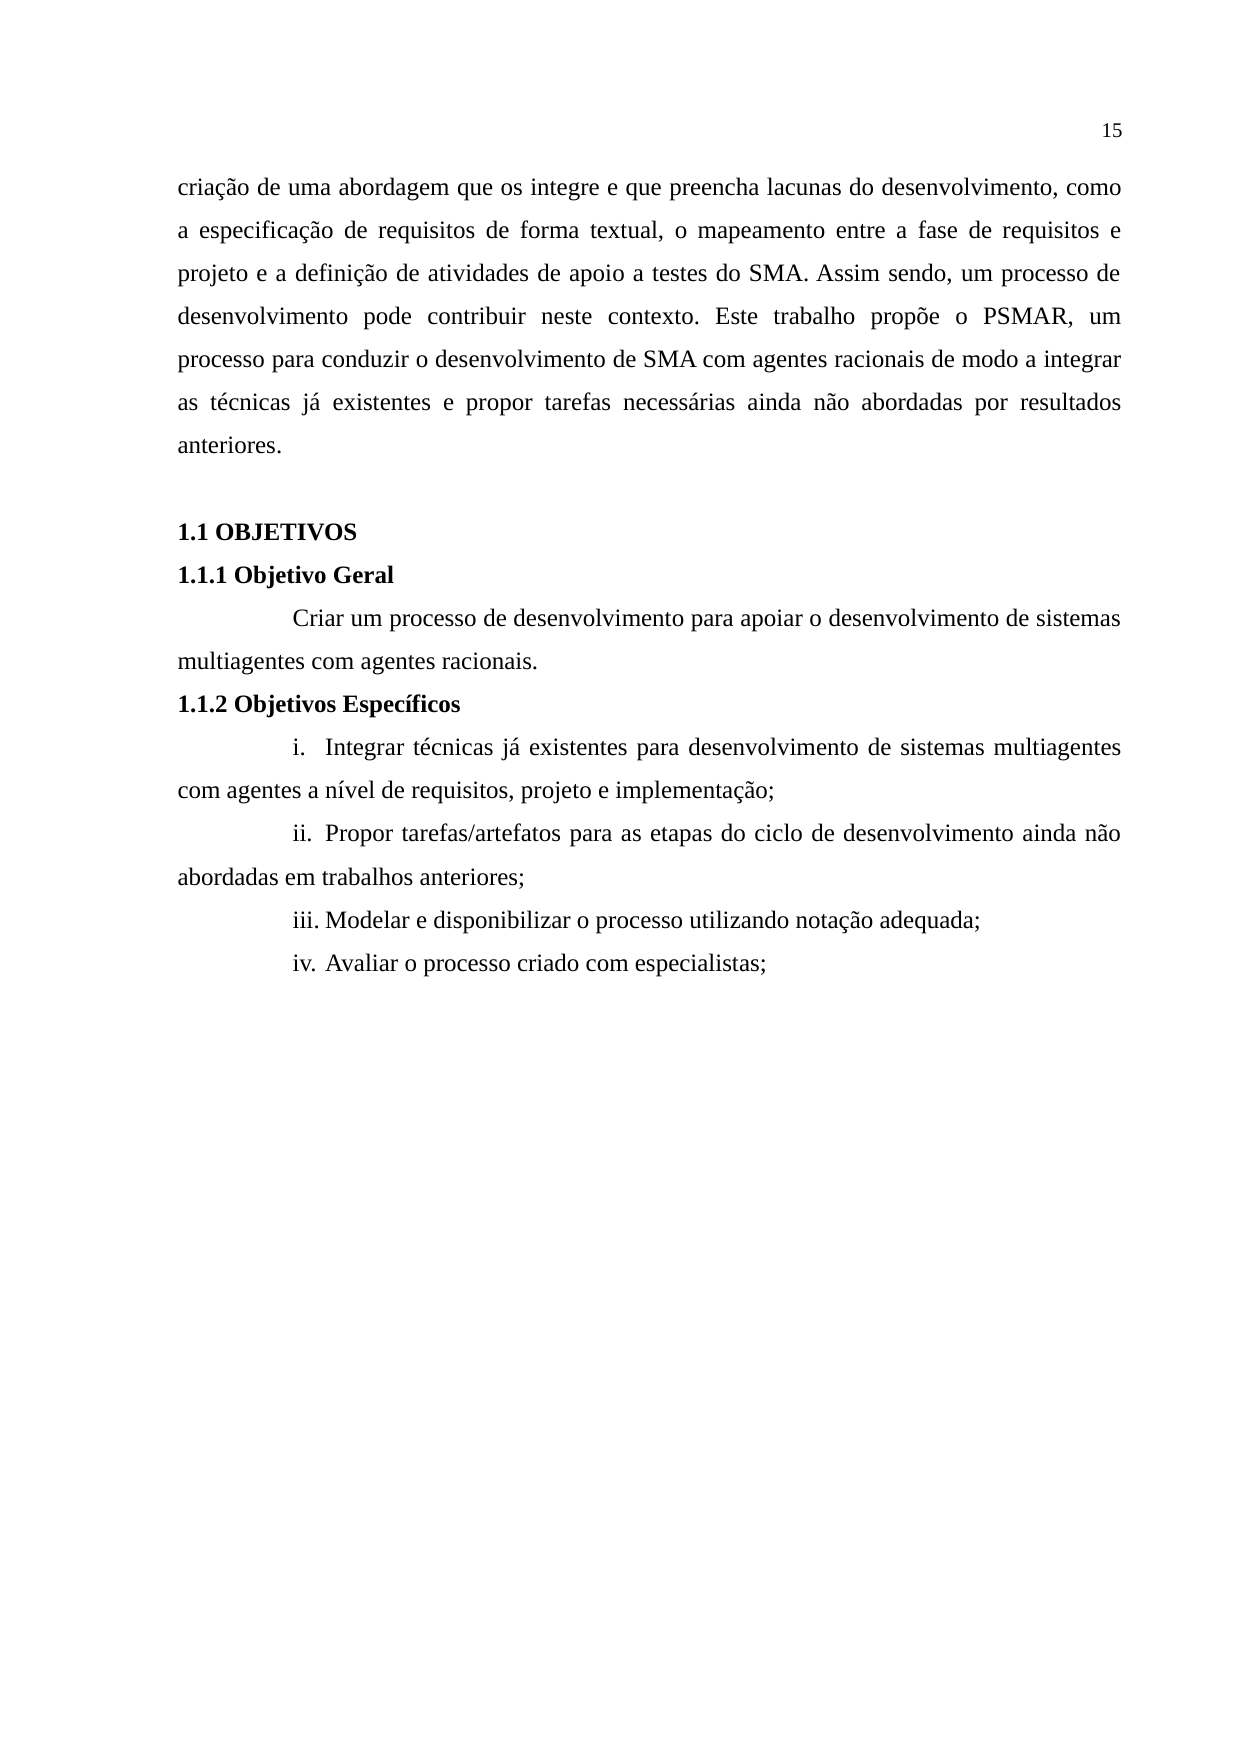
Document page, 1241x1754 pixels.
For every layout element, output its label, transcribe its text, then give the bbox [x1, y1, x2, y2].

list Integrar técnicas já existentes para desenvolvimento de sistemas multiagentes com agentes a nível de requisitos, projeto e implementação; [177, 732, 1122, 804]
text 1.1.2 Objetivos Específicos [177, 689, 1122, 718]
list Propor tarefas/artefatos para as etapas do ciclo de desenvolvimento ainda não abordadas em trabalhos anteriores; [177, 818, 1122, 890]
text 1.1.1 Objetivo Geral [177, 560, 1122, 588]
list Modelar e disponibilizar o processo utilizando notação adequada; [177, 905, 1122, 933]
text 1.1 OBJETIVOS [177, 517, 1122, 545]
list Avaliar o processo criado com especialistas; [177, 948, 1122, 977]
text Criar um processo de desenvolvimento para apoiar o desenvolvimento de sistemas multiagentes com agentes racionais. [177, 603, 1122, 675]
text criação de uma abordagem que os integre e que preencha lacunas do desenvolvimento, como a especificação de requisitos de forma textual, o mapeamento entre a fase de requisitos e projeto e a definição de atividades de apoio a testes do SMA. Assim sendo, um processo de desenvolvimento pode contribuir neste contexto. Este trabalho propõe o PSMAR, um processo para conduzir o desenvolvimento de SMA com agentes racionais de modo a integrar as técnicas já existentes e propor tarefas necessárias ainda não abordadas por resultados anteriores. [177, 172, 1122, 459]
